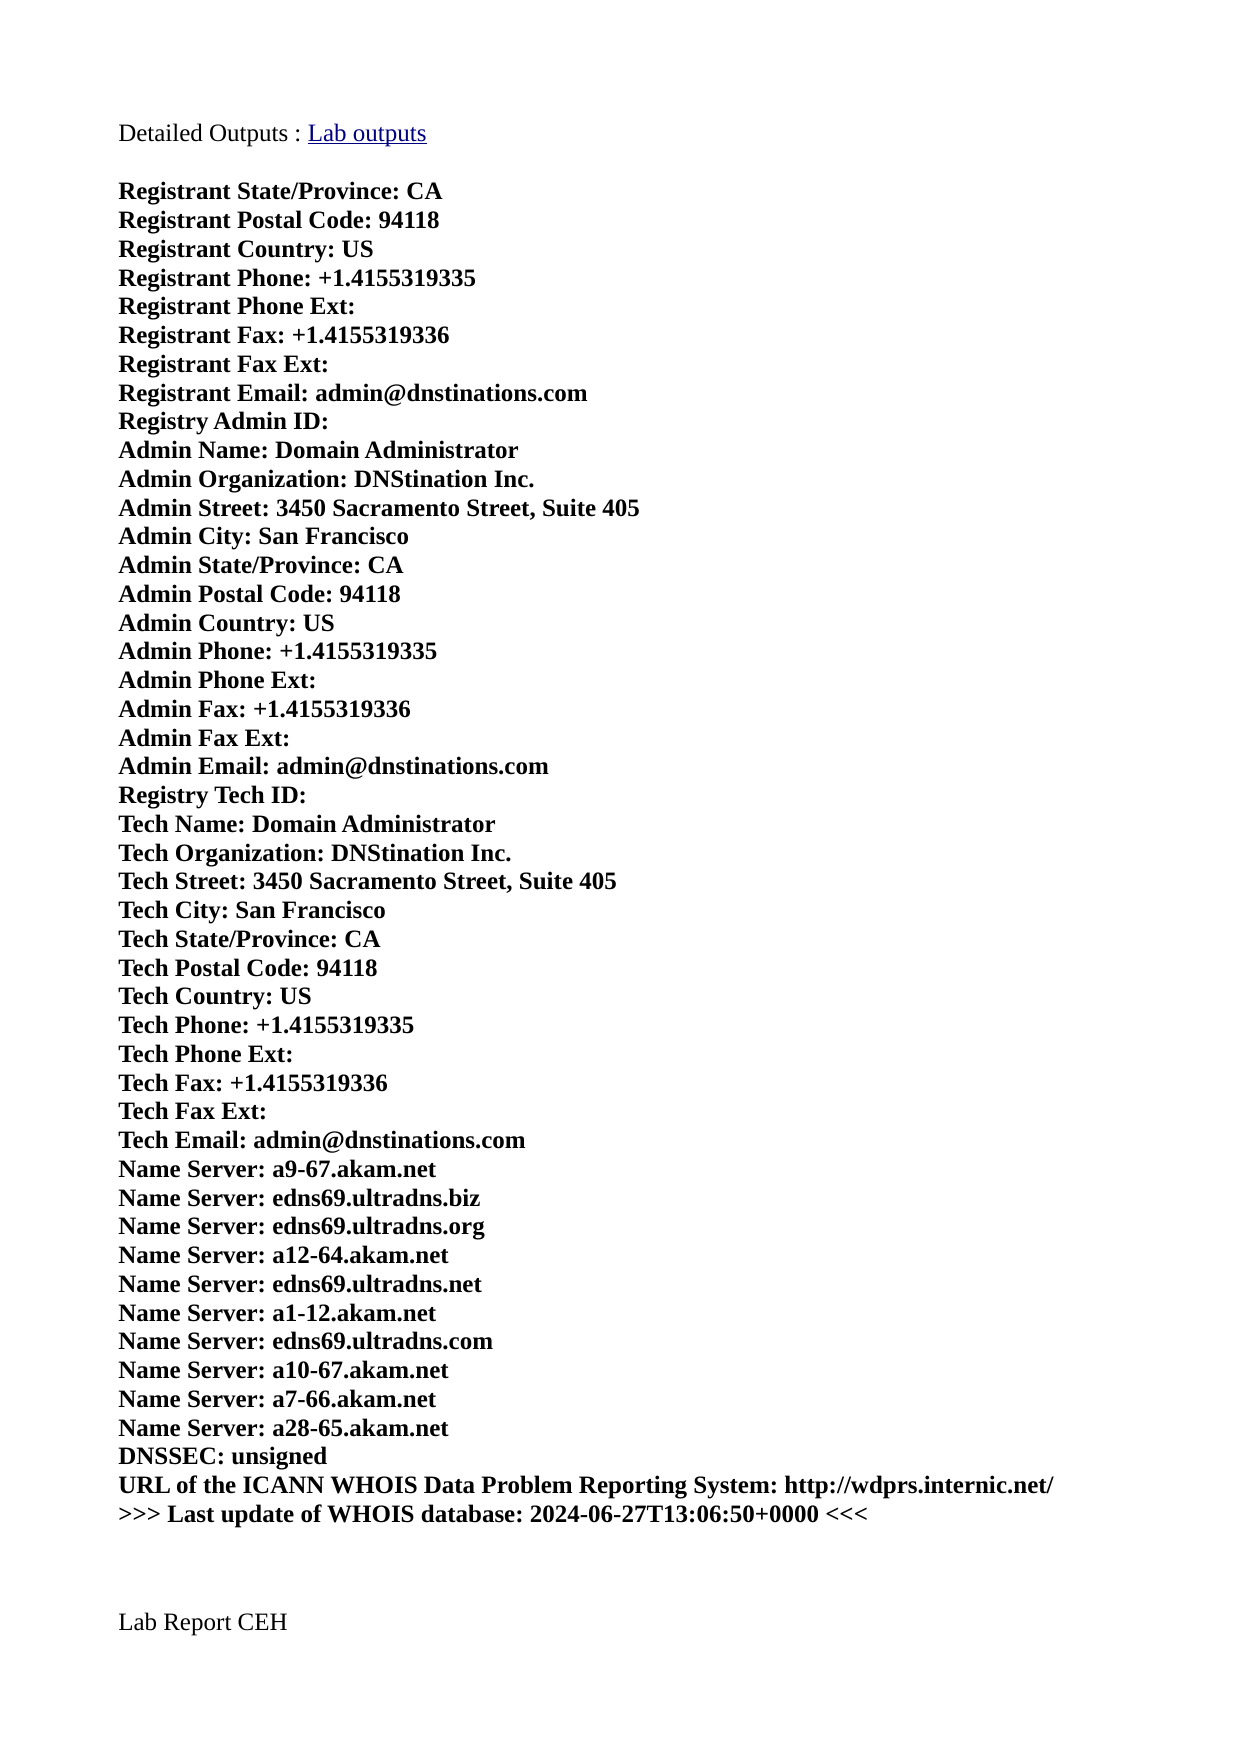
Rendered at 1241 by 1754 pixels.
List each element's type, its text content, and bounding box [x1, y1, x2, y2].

text Admin Phone: +1.4155319335 [118, 636, 1122, 665]
text Name Server: a28-65.akam.net [118, 1413, 1122, 1441]
text Tech Country: US [118, 981, 1122, 1010]
text Tech Name: Domain Administrator [118, 809, 1122, 838]
text Admin Email: admin@dnstinations.com [118, 751, 1122, 780]
text Admin Organization: DNStination Inc. [118, 464, 1122, 493]
text Registrant Postal Code: 94118 [118, 205, 1122, 234]
text Registrant Country: US [118, 234, 1122, 263]
text Registrant Email: admin@dnstinations.com [118, 378, 1122, 406]
text Name Server: edns69.ultradns.org [118, 1211, 1122, 1240]
text URL of the ICANN WHOIS Data Problem Reporting System: http://wdprs.internic.net/ [118, 1470, 1122, 1499]
text Registrant Phone Ext: [118, 291, 1122, 320]
text Tech Phone Ext: [118, 1039, 1122, 1068]
text Tech Fax Ext: [118, 1096, 1122, 1125]
text Name Server: a1-12.akam.net [118, 1298, 1122, 1326]
text Admin City: San Francisco [118, 521, 1122, 550]
text Admin Fax: +1.4155319336 [118, 694, 1122, 723]
text Name Server: edns69.ultradns.com [118, 1326, 1122, 1355]
text DNSSEC: unsigned [118, 1441, 1122, 1470]
text Tech Organization: DNStination Inc. [118, 838, 1122, 866]
text Registrant Fax: +1.4155319336 [118, 320, 1122, 349]
text Admin Name: Domain Administrator [118, 435, 1122, 464]
text Name Server: a9-67.akam.net [118, 1154, 1122, 1183]
text Registrant Fax Ext: [118, 349, 1122, 378]
text Registrant Phone: +1.4155319335 [118, 263, 1122, 291]
text Admin Postal Code: 94118 [118, 579, 1122, 608]
text Name Server: edns69.ultradns.net [118, 1269, 1122, 1298]
text Tech Email: admin@dnstinations.com [118, 1125, 1122, 1154]
text Registry Tech ID: [118, 780, 1122, 809]
text Tech Street: 3450 Sacramento Street, Suite 405 [118, 866, 1122, 895]
text Tech Phone: +1.4155319335 [118, 1010, 1122, 1039]
text Tech City: San Francisco [118, 895, 1122, 924]
text Registry Admin ID: [118, 406, 1122, 435]
text Admin Phone Ext: [118, 665, 1122, 694]
text Tech Fax: +1.4155319336 [118, 1068, 1122, 1096]
text Admin Street: 3450 Sacramento Street, Suite 405 [118, 493, 1122, 521]
text Registrant State/Province: CA [118, 176, 1122, 205]
text Name Server: a7-66.akam.net [118, 1384, 1122, 1413]
text Name Server: a10-67.akam.net [118, 1355, 1122, 1384]
text Name Server: edns69.ultradns.biz [118, 1183, 1122, 1211]
text Name Server: a12-64.akam.net [118, 1240, 1122, 1269]
text Admin State/Province: CA [118, 550, 1122, 579]
text >>> Last update of WHOIS database: 2024-06-27T13:06:50+0000 <<< [118, 1499, 1122, 1528]
text Admin Country: US [118, 608, 1122, 636]
text Tech State/Province: CA [118, 924, 1122, 953]
text Tech Postal Code: 94118 [118, 953, 1122, 981]
text Admin Fax Ext: [118, 723, 1122, 751]
